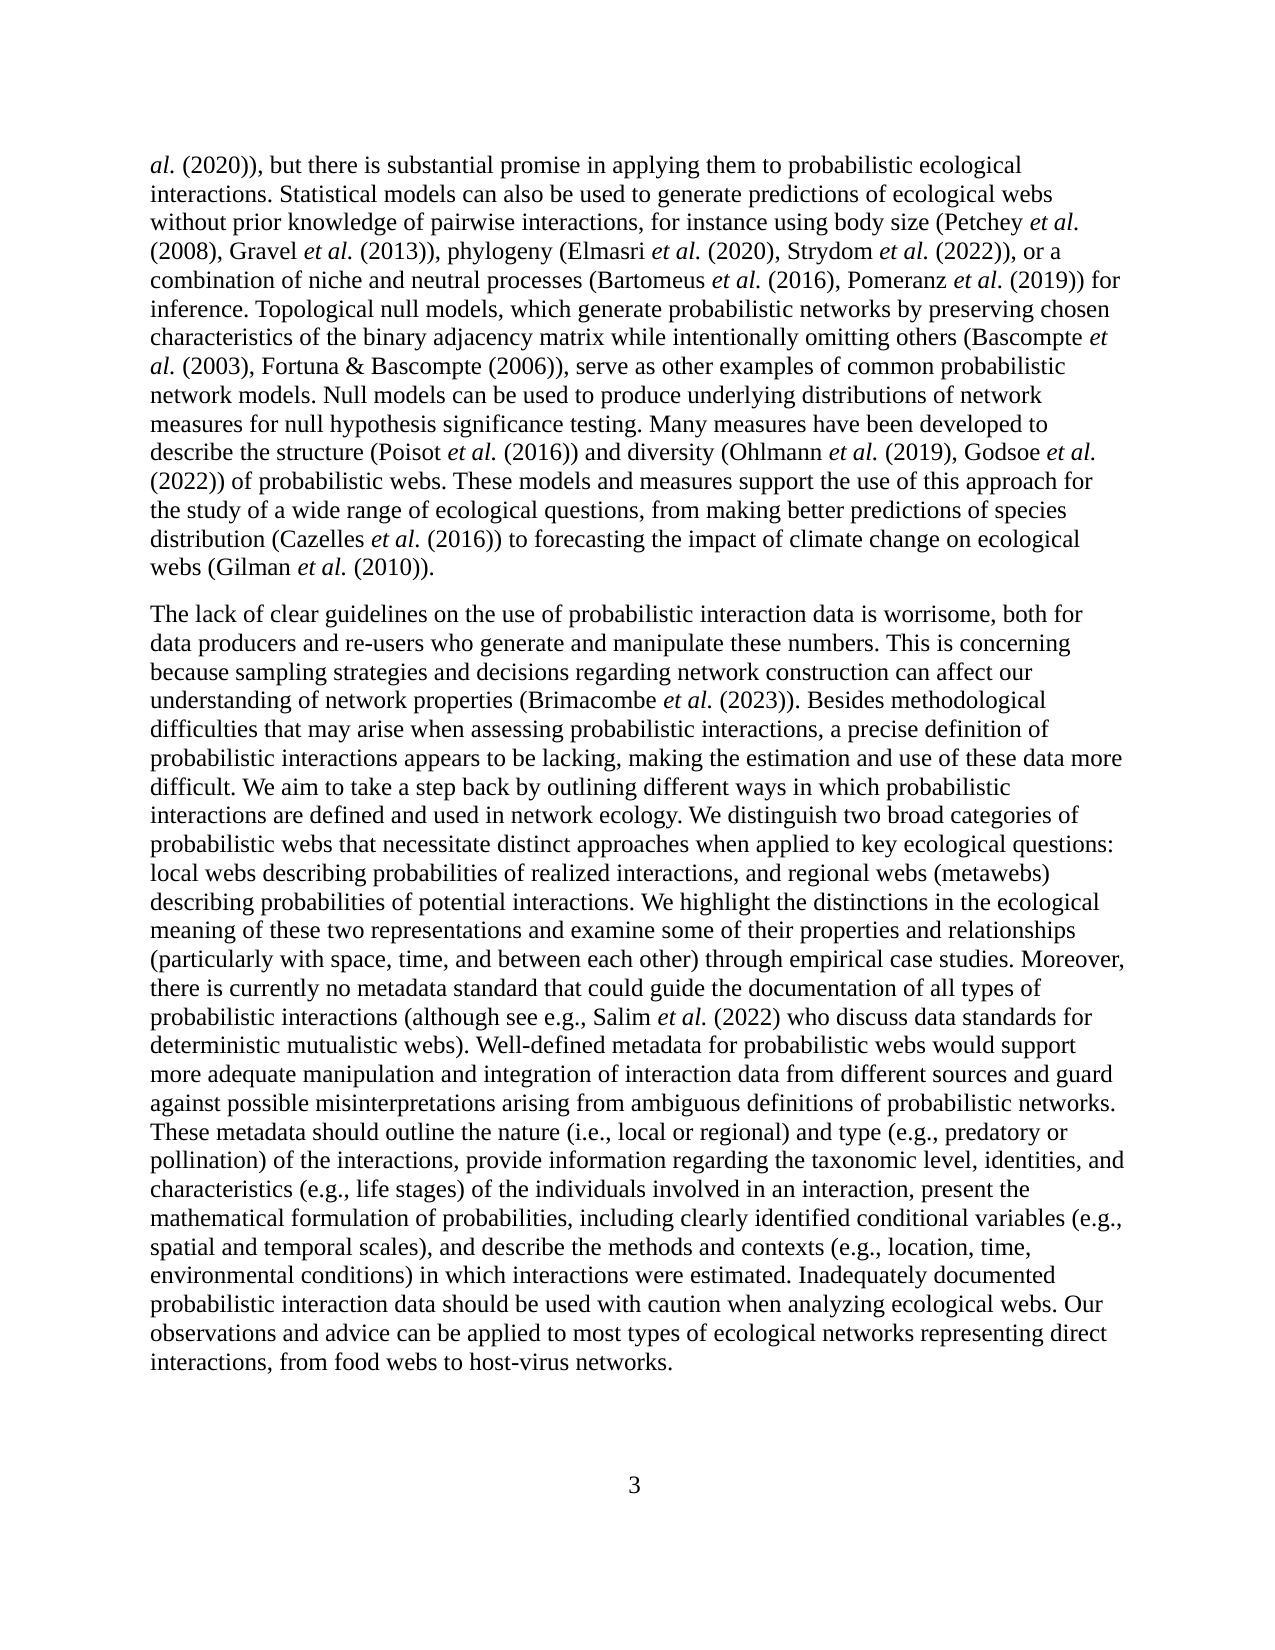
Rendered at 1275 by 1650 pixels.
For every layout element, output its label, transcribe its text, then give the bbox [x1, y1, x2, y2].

text al. (2020)), but there is substantial promise in applying them to probabilistic ecological interactions. Statistical models can also be used to generate predictions of ecological webs without prior knowledge of pairwise interactions, for instance using body size (Petchey et al. (2008), Gravel et al. (2013)), phylogeny (Elmasri et al. (2020), Strydom et al. (2022)), or a combination of niche and neutral processes (Bartomeus et al. (2016), Pomeranz et al. (2019)) for inference. Topological null models, which generate probabilistic networks by preserving chosen characteristics of the binary adjacency matrix while intentionally omitting others (Bascompte et al. (2003), Fortuna & Bascompte (2006)), serve as other examples of common probabilistic network models. Null models can be used to produce underlying distributions of network measures for null hypothesis significance testing. Many measures have been developed to describe the structure (Poisot et al. (2016)) and diversity (Ohlmann et al. (2019), Godsoe et al. (2022)) of probabilistic webs. These models and measures support the use of this approach for the study of a wide range of ecological questions, from making better predictions of species distribution (Cazelles et al. (2016)) to forecasting the impact of climate change on ecological webs (Gilman et al. (2010)). [150, 150, 1125, 581]
text The lack of clear guidelines on the use of probabilistic interaction data is worrisome, both for data producers and re-users who generate and manipulate these numbers. This is concerning because sampling strategies and decisions regarding network construction can affect our understanding of network properties (Brimacombe et al. (2023)). Besides methodological difficulties that may arise when assessing probabilistic interactions, a precise definition of probabilistic interactions appears to be lacking, making the estimation and use of these data more difficult. We aim to take a step back by outlining different ways in which probabilistic interactions are defined and used in network ecology. We distinguish two broad categories of probabilistic webs that necessitate distinct approaches when applied to key ecological questions: local webs describing probabilities of realized interactions, and regional webs (metawebs) describing probabilities of potential interactions. We highlight the distinctions in the ecological meaning of these two representations and examine some of their properties and relationships (particularly with space, time, and between each other) through empirical case studies. Moreover, there is currently no metadata standard that could guide the documentation of all types of probabilistic interactions (although see e.g., Salim et al. (2022) who discuss data standards for deterministic mutualistic webs). Well-defined metadata for probabilistic webs would support more adequate manipulation and integration of interaction data from different sources and guard against possible misinterpretations arising from ambiguous definitions of probabilistic networks. These metadata should outline the nature (i.e., local or regional) and type (e.g., predatory or pollination) of the interactions, provide information regarding the taxonomic level, identities, and characteristics (e.g., life stages) of the individuals involved in an interaction, present the mathematical formulation of probabilities, including clearly identified conditional variables (e.g., spatial and temporal scales), and describe the methods and contexts (e.g., location, time, environmental conditions) in which interactions were estimated. Inadequately documented probabilistic interaction data should be used with caution when analyzing ecological webs. Our observations and advice can be applied to most types of ecological networks representing direct interactions, from food webs to host-virus networks. [150, 599, 1125, 1375]
